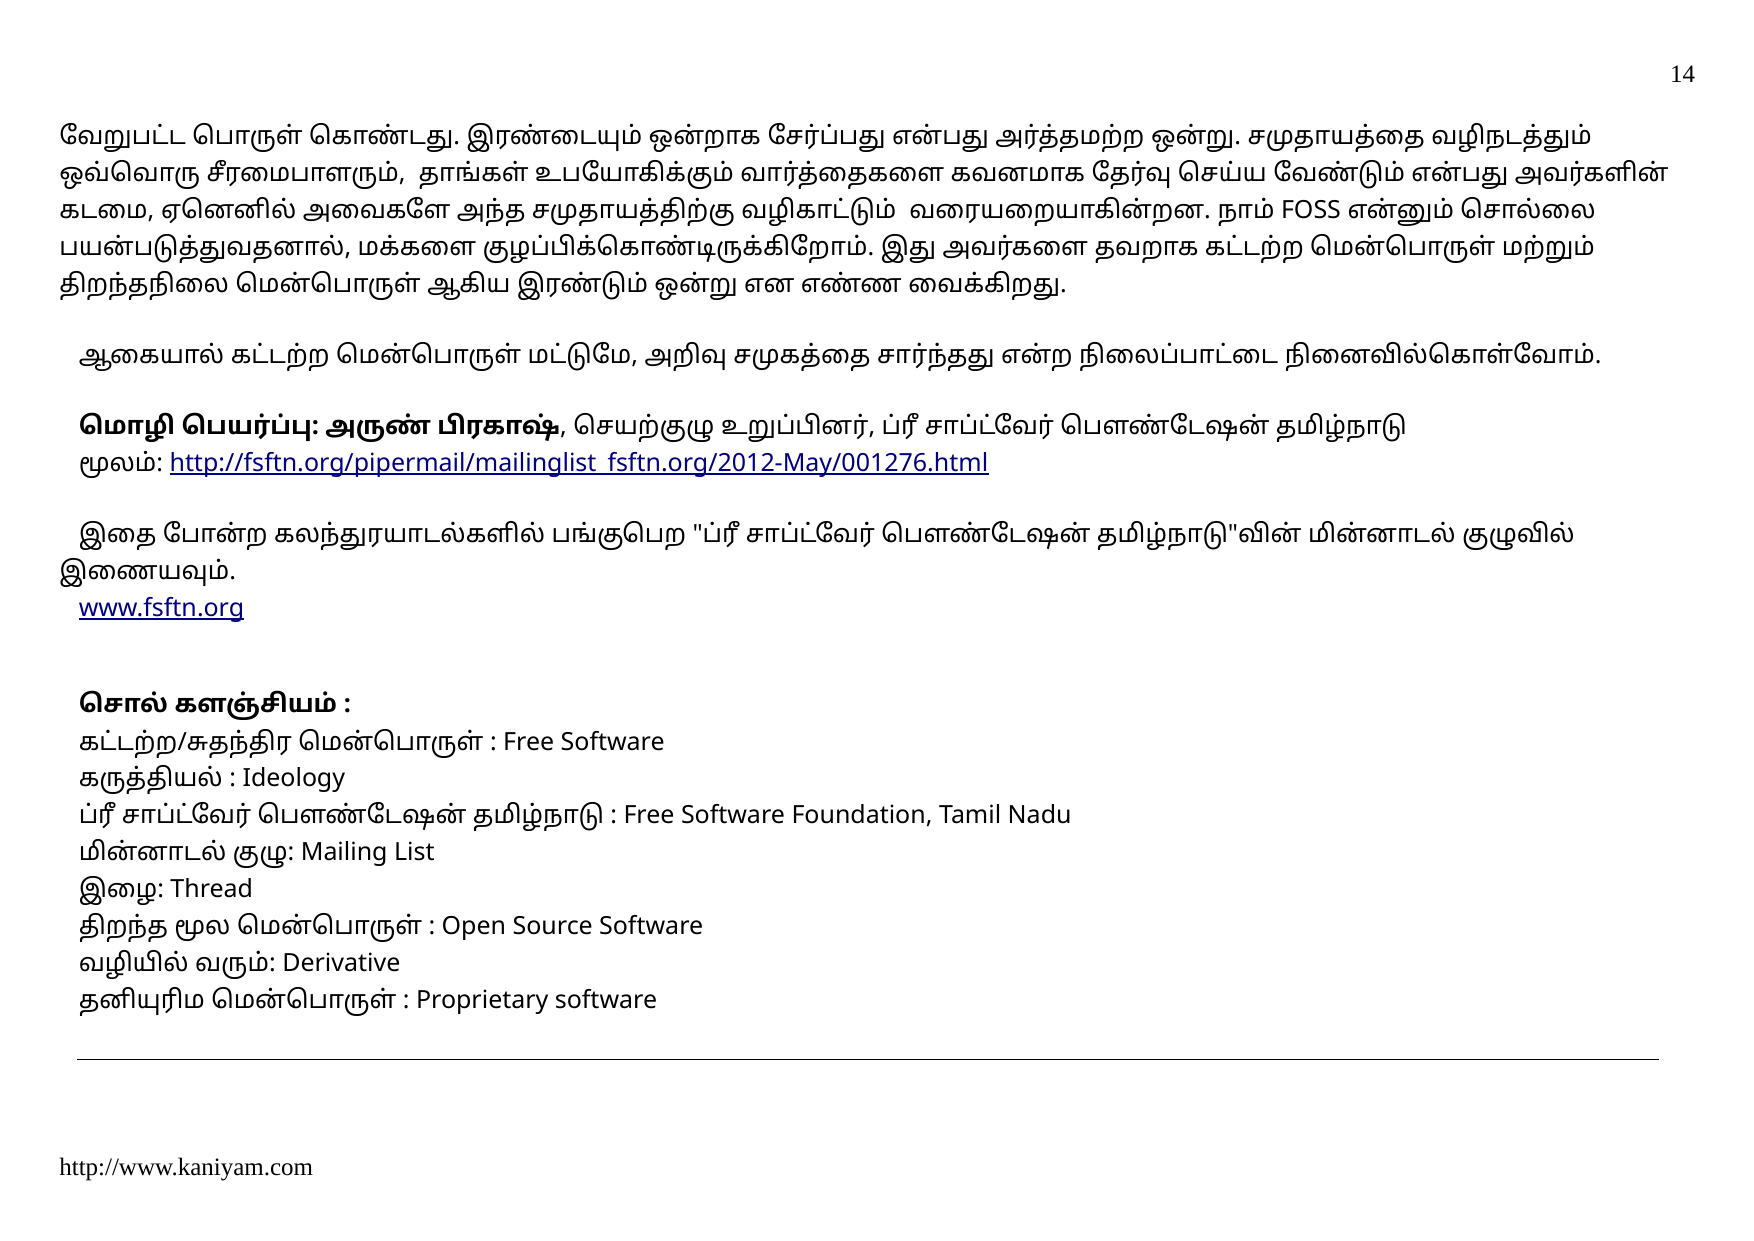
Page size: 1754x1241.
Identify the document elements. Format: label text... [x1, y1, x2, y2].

text சொல் களஞ்சியம் : கட்டற்ற/சுதந்திர மென்பொருள் : Free Software கருத்தியல் : Ideology ப்ரீ சாப்ட்வேர் பௌண்டேஷன் தமிழ்நாடு : Free Software Foundation, Tamil Nadu மின்னாடல் குழு: Mailing List இழை: Thread திறந்த மூல மென்பொருள் : Open Source Software வழியில் வரும்: Derivative தனியுரிம மென்பொருள் : Proprietary software [59, 652, 1695, 1019]
text வேறுபட்ட பொருள் கொண்டது. இரண்டையும் ஒன்றாக சேர்ப்பது என்பது அர்த்தமற்ற ஒன்று. சமுதாயத்தை வழிநடத்தும் ஒவ்வொரு சீரமைபாளரும், தாங்கள் உபயோகிக்கும் வார்த்தைகளை கவனமாக தேர்வு செய்ய வேண்டும் என்பது அவர்களின் கடமை, ஏனெனில் அவைகளே அந்த சமுதாயத்திற்கு வழிகாட்டும் வரையறையாகின்றன. நாம் FOSS என்னும் சொல்லை பயன்படுத்துவதனால், மக்களை குழப்பிக்கொண்டிருக்கிறோம். இது அவர்களை தவறாக கட்டற்ற மென்பொருள் மற்றும் திறந்தநிலை மென்பொருள் ஆகிய இரண்டும் ஒன்று என எண்ண வைக்கிறது. ஆகையால் கட்டற்ற மென்பொருள் மட்டுமே, அறிவு சமுகத்தை சார்ந்தது என்ற நிலைப்பாட்டை நினைவில்கொள்வோம். மொழி பெயர்ப்பு: அருண் பிரகாஷ், செயற்குழு உறுப்பினர், ப்ரீ சாப்ட்வேர் பௌண்டேஷன் தமிழ்நாடு மூலம்: http://fsftn.org/pipermail/mailinglist_fsftn.org/2012-May/001276.html இதை போன்ற கலந்துரயாடல்களில் பங்குபெற "ப்ரீ சாப்ட்வேர் பௌண்டேஷன் தமிழ்நாடு"வின் மின்னாடல் குழுவில் இணையவும். www.fsftn.org [59, 117, 1695, 652]
